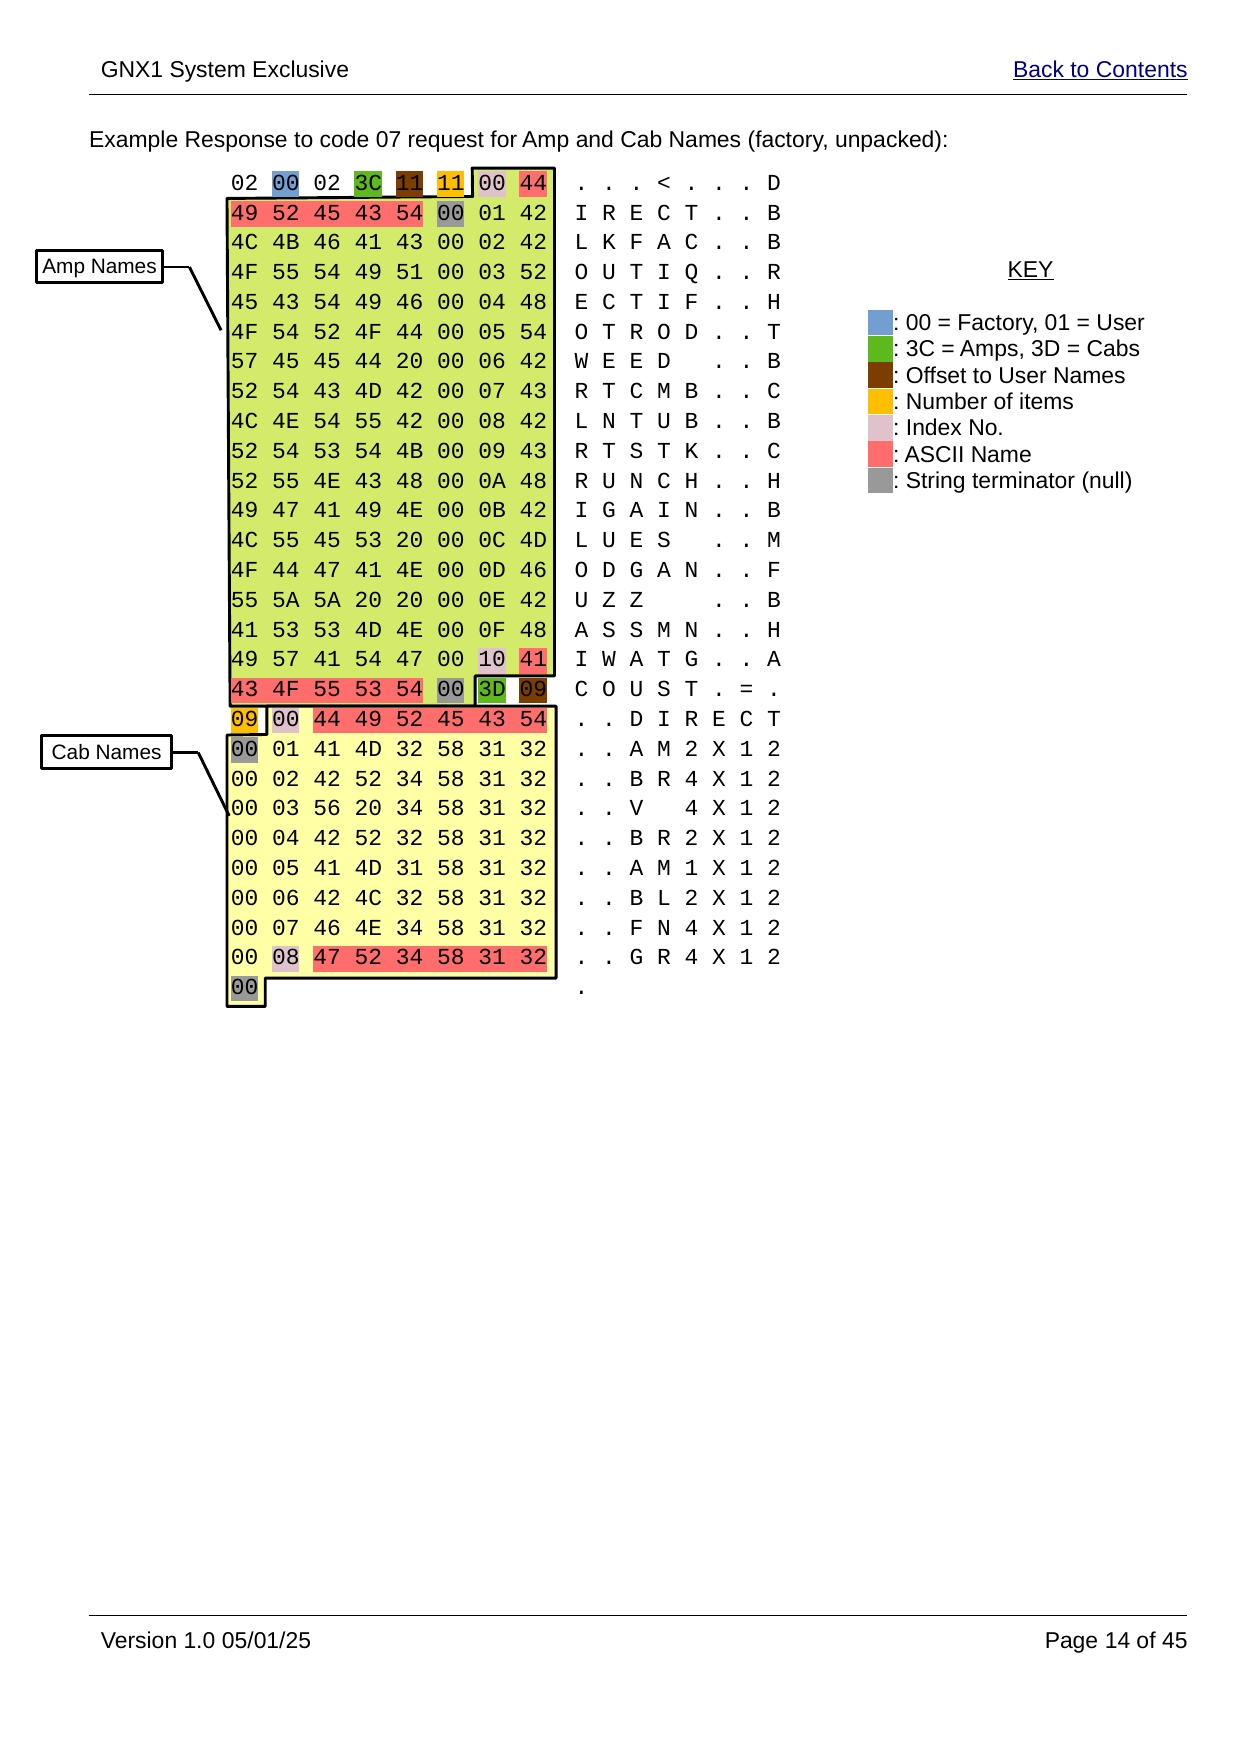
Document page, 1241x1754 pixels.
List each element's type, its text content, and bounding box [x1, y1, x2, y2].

table_cell 00 [438, 202, 463, 226]
table_cell 08 [232, 977, 257, 1000]
text 49 57 41 54 47 00 10 41 I W A T G . . A [556, 648, 1187, 674]
text 02 00 02 3C 11 11 00 44 . . . < . . . D [231, 171, 471, 196]
text Example Response to code 07 request for Amp and Cab Names (factory, unpacked): [89, 126, 1187, 153]
table_cell 00 [232, 202, 422, 226]
table_cell 08 [233, 742, 240, 755]
table_cell 08 [232, 737, 257, 762]
table_cell 00 [520, 649, 546, 674]
table_cell 00 [440, 206, 447, 219]
text 00 04 42 52 32 58 31 32 . . B R 2 X 1 2 [558, 827, 1187, 852]
text 00 . [267, 976, 1187, 1001]
text 00 01 41 4D 32 58 31 32 . . A M 2 X 1 2 [558, 737, 1187, 763]
text 4F 54 52 4F 44 00 05 54 O T R O D . . T [556, 320, 1187, 346]
table_cell 08 [233, 980, 240, 993]
table_cell 08 [273, 708, 298, 732]
text 4F 44 47 41 4E 00 0D 46 O D G A N . . F [556, 558, 1187, 584]
text 00 05 41 4D 31 58 31 32 . . A M 1 X 1 2 [558, 856, 1187, 882]
table_cell 08 [275, 950, 282, 963]
text 52 55 4E 43 48 00 0A 48 R U N C H . . H [556, 469, 1187, 495]
table_cell 00 [479, 649, 505, 674]
table_cell 00 [479, 172, 505, 196]
text 41 53 53 4D 4E 00 0F 48 A S S M N . . H [556, 618, 1187, 644]
table_cell 00 [481, 176, 488, 189]
text 00 03 56 20 34 58 31 32 . . V 4 X 1 2 [558, 797, 1187, 823]
table_cell 08 [314, 947, 546, 971]
text 55 5A 5A 20 20 00 0E 42 U Z Z . . B [556, 588, 1187, 614]
text 52 54 43 4D 42 00 07 43 R T C M B . . C [556, 380, 1187, 406]
text 52 54 53 54 4B 00 09 43 R T S T K . . C [556, 439, 1187, 465]
text 45 43 54 49 46 00 04 48 E C T I F . . H [556, 290, 1187, 316]
text 02 00 02 3C 11 11 00 44 . . . < . . . D [556, 171, 1187, 197]
text 49 47 41 49 4E 00 0B 42 I G A I N . . B [556, 499, 1187, 525]
table_cell 08 [275, 712, 282, 725]
table_cell 08 [273, 947, 298, 971]
text 00 07 46 4E 34 58 31 32 . . F N 4 X 1 2 [558, 916, 1187, 942]
text 49 52 45 43 54 00 01 42 I R E C T . . B [556, 201, 1187, 227]
text 43 4F 55 53 54 00 3D 09 C O U S T . = . [477, 678, 1187, 703]
table_cell 00 [232, 679, 422, 702]
text 00 08 47 52 34 58 31 32 . . G R 4 X 1 2 [558, 946, 1187, 972]
table_cell 00 [438, 679, 463, 702]
text 00 06 42 4C 32 58 31 32 . . B L 2 X 1 2 [558, 886, 1187, 912]
text 4F 55 54 49 51 00 03 52 O U T I Q . . R [556, 261, 1187, 286]
table_cell 00 [520, 172, 546, 196]
text 09 00 44 49 52 45 43 54 . . D I R E C T [558, 707, 1187, 733]
table_cell 08 [314, 708, 546, 732]
text 09 00 44 49 52 45 43 54 . . D I R E C T [231, 708, 265, 733]
text 00 02 42 52 34 58 31 32 . . B R 4 X 1 2 [558, 767, 1187, 793]
text 4C 4B 46 41 43 00 02 42 L K F A C . . B [556, 231, 1187, 257]
text 4C 55 45 53 20 00 0C 4D L U E S . . M [556, 529, 1187, 554]
table_cell 00 [440, 682, 447, 695]
text 57 45 45 44 20 00 06 42 W E E D . . B [556, 350, 1187, 376]
text 4C 4E 54 55 42 00 08 42 L N T U B . . B [556, 409, 1187, 435]
